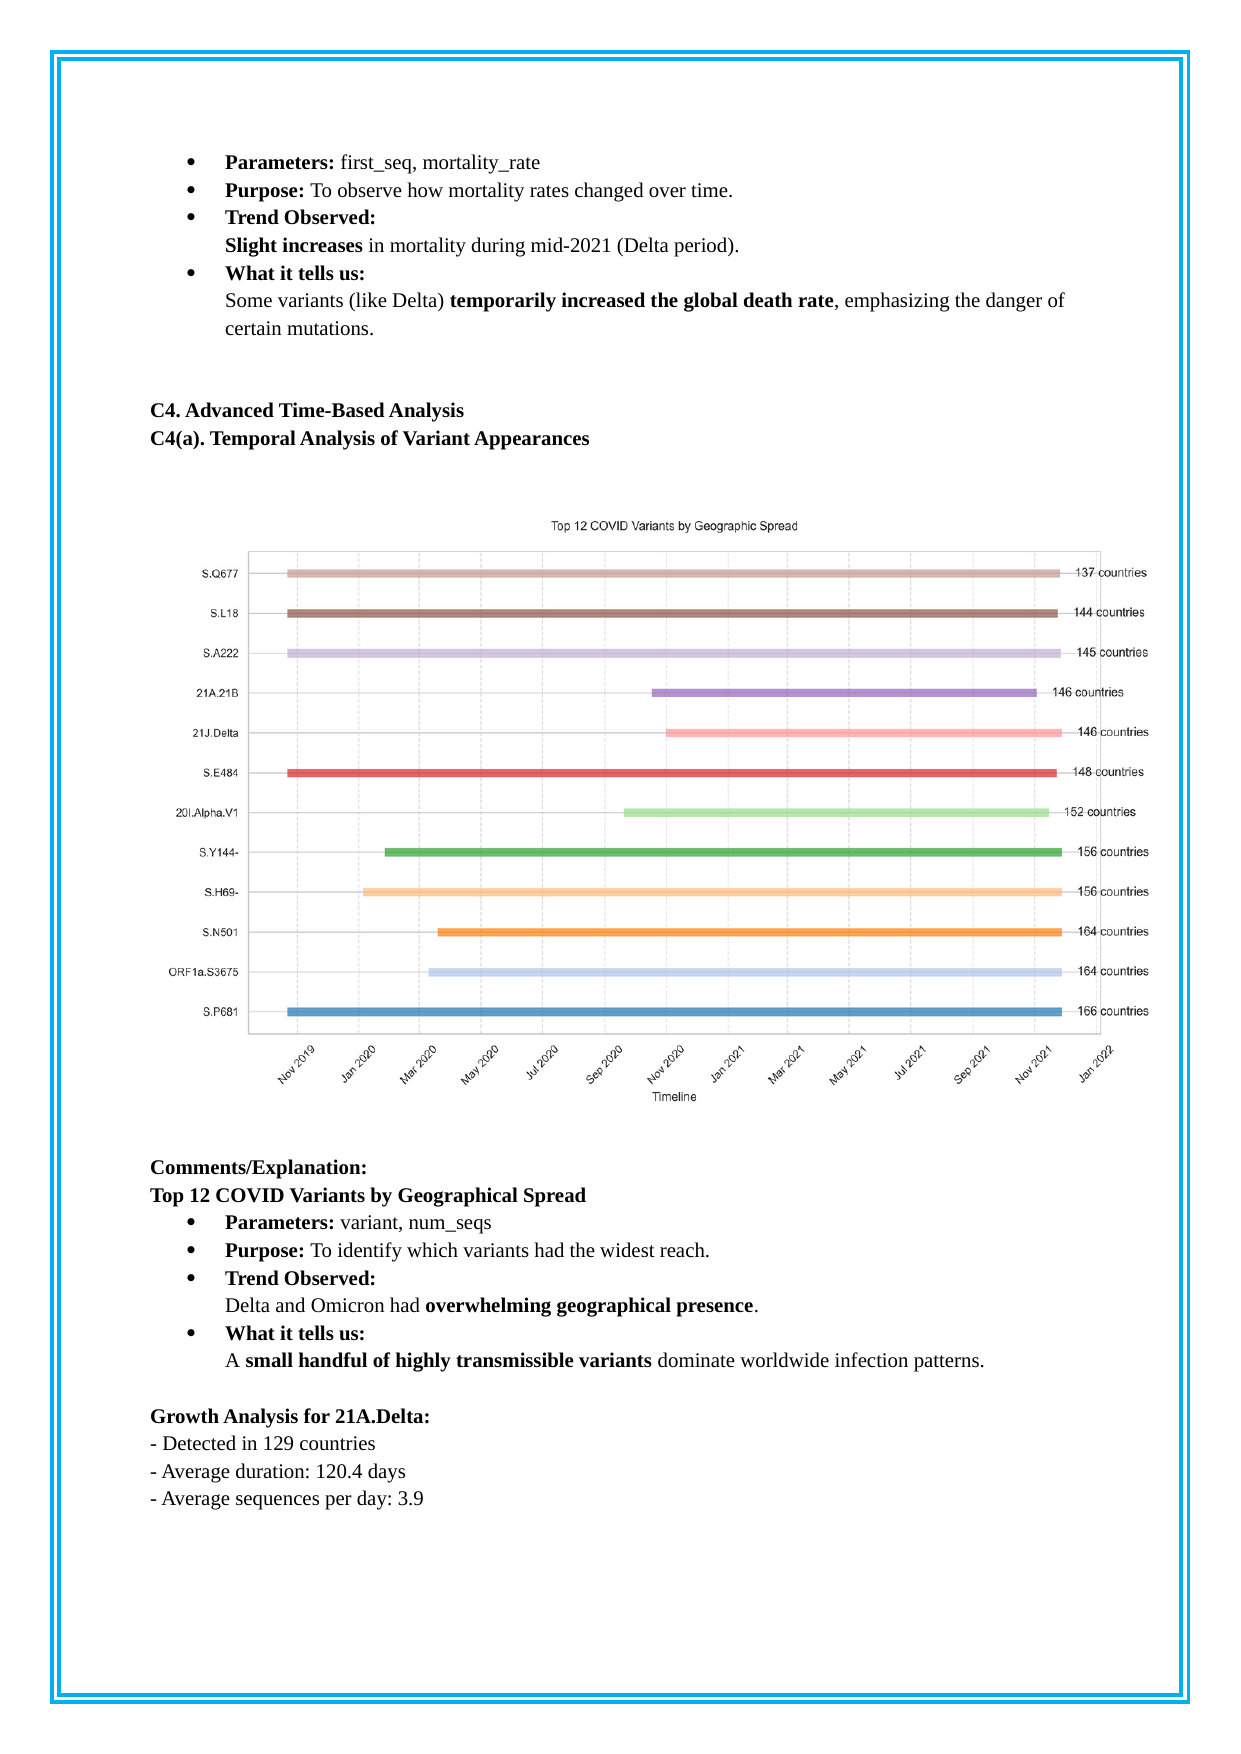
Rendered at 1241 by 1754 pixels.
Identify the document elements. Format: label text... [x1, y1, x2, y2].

text C4. Advanced Time-Based Analysis [150, 398, 1090, 422]
text Growth Analysis for 21A.Delta: [150, 1403, 1090, 1428]
list Purpose: To observe how mortality rates changed over time. [187, 178, 1090, 202]
list Parameters: first_seq, mortality_rate [187, 150, 1090, 174]
list What it tells us: A small handful of highly transmissible variants dominate worldwide infection patterns. [187, 1321, 1090, 1372]
text - Average duration: 120.4 days [150, 1459, 1090, 1483]
text Comments/Explanation: [150, 1155, 1090, 1179]
text - Detected in 129 countries [150, 1431, 1090, 1455]
list Trend Observed: Slight increases in mortality during mid-2021 (Delta period). [187, 205, 1090, 257]
text C4(a). Temporal Analysis of Variant Appearances [150, 426, 1090, 450]
text - Average sequences per day: 3.9 [150, 1486, 1090, 1510]
list What it tells us: Some variants (like Delta) temporarily increased the global death rate, emphasizing the danger of certain mutations. [187, 260, 1090, 340]
list Parameters: variant, num_seqs [187, 1210, 1090, 1234]
list Trend Observed: Delta and Omicron had overwhelming geographical presence. [187, 1266, 1090, 1317]
text Top 12 COVID Variants by Geographical Spread [150, 1183, 1090, 1207]
list Purpose: To identify which variants had the widest reach. [187, 1238, 1090, 1262]
